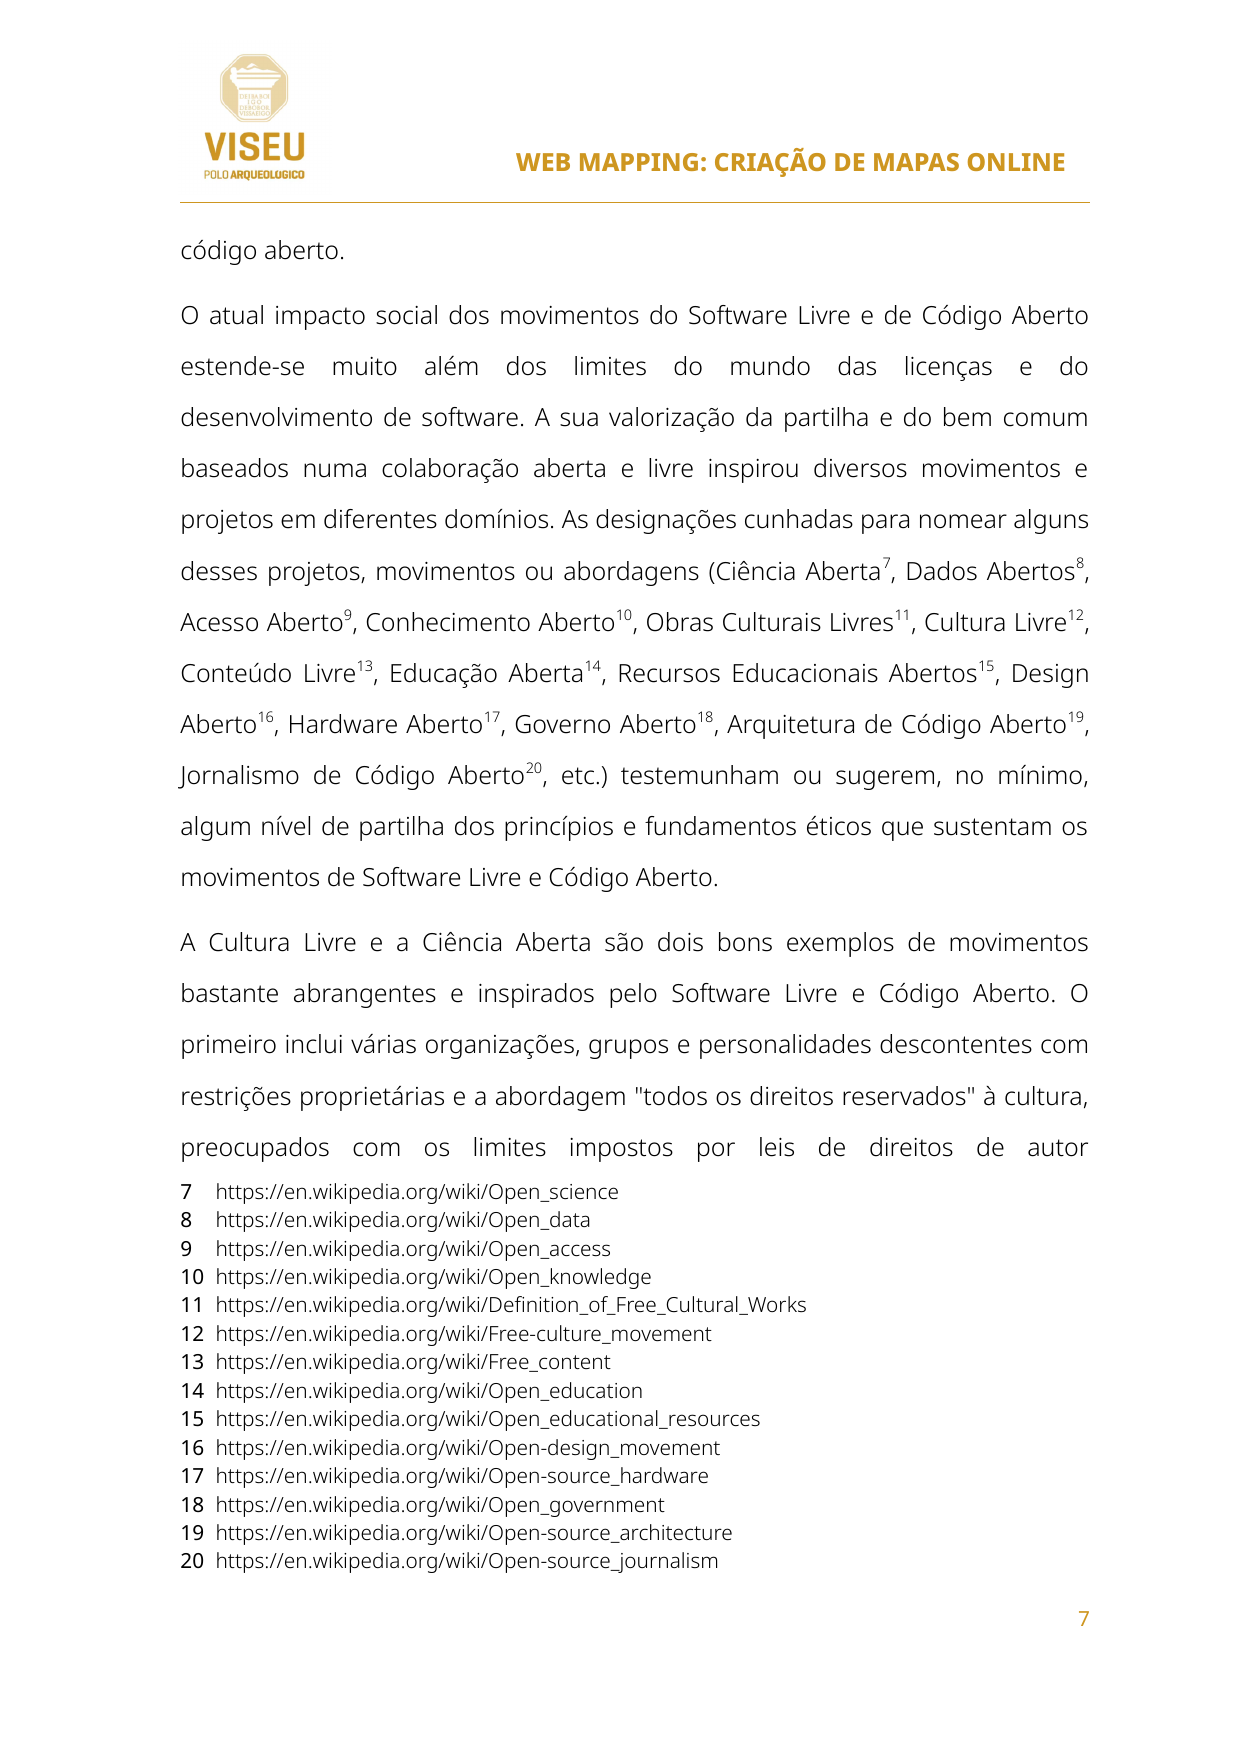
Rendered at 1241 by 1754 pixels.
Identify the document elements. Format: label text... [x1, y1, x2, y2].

text https://en.wikipedia.org/wiki/Open_education [180, 1376, 1090, 1404]
text A Cultura Livre e a Ciência Aberta são dois bons exemplos de movimentos bastante abrangentes e inspirados pelo Software Livre e Código Aberto. O primeiro inclui várias organizações, grupos e personalidades descontentes com restrições proprietárias e a abordagem "todos os direitos reservados" à cultura, preocupados com os limites impostos por leis de direitos de autor [180, 925, 1090, 1163]
text https://en.wikipedia.org/wiki/Open_science [180, 1177, 1090, 1205]
text https://en.wikipedia.org/wiki/Open_educational_resources [180, 1404, 1090, 1433]
text https://en.wikipedia.org/wiki/Free-culture_movement [180, 1319, 1090, 1347]
text https://en.wikipedia.org/wiki/Open_access [180, 1234, 1090, 1262]
text https://en.wikipedia.org/wiki/Open-source_journalism [180, 1547, 1090, 1575]
text https://en.wikipedia.org/wiki/Open-source_architecture [180, 1518, 1090, 1547]
text https://en.wikipedia.org/wiki/Open-design_movement [180, 1433, 1090, 1461]
text código aberto. [180, 232, 1090, 266]
text https://en.wikipedia.org/wiki/Open_government [180, 1490, 1090, 1518]
text https://en.wikipedia.org/wiki/Free_content [180, 1347, 1090, 1376]
text https://en.wikipedia.org/wiki/Open-source_hardware [180, 1461, 1090, 1490]
text https://en.wikipedia.org/wiki/Open_knowledge [180, 1262, 1090, 1291]
text https://en.wikipedia.org/wiki/Open_data [180, 1205, 1090, 1234]
text https://en.wikipedia.org/wiki/Definition_of_Free_Cultural_Works [180, 1291, 1090, 1319]
text O atual impacto social dos movimentos do Software Livre e de Código Aberto estende-se muito além dos limites do mundo das licenças e do desenvolvimento de software. A sua valorização da partilha e do bem comum baseados numa colaboração aberta e livre inspirou diversos movimentos e projetos em diferentes domínios. As designações cunhadas para nomear alguns desses projetos, movimentos ou abordagens (Ciência Aberta, Dados Abertos, Acesso Aberto, Conhecimento Aberto, Obras Culturais Livres, Cultura Livre, Conteúdo Livre, Educação Aberta, Recursos Educacionais Abertos, Design Aberto, Hardware Aberto, Governo Aberto, Arquitetura de Código Aberto, Jornalismo de Código Aberto, etc.) testemunham ou sugerem, no mínimo, algum nível de partilha dos princípios e fundamentos éticos que sustentam os movimentos de Software Livre e Código Aberto. [180, 298, 1090, 893]
